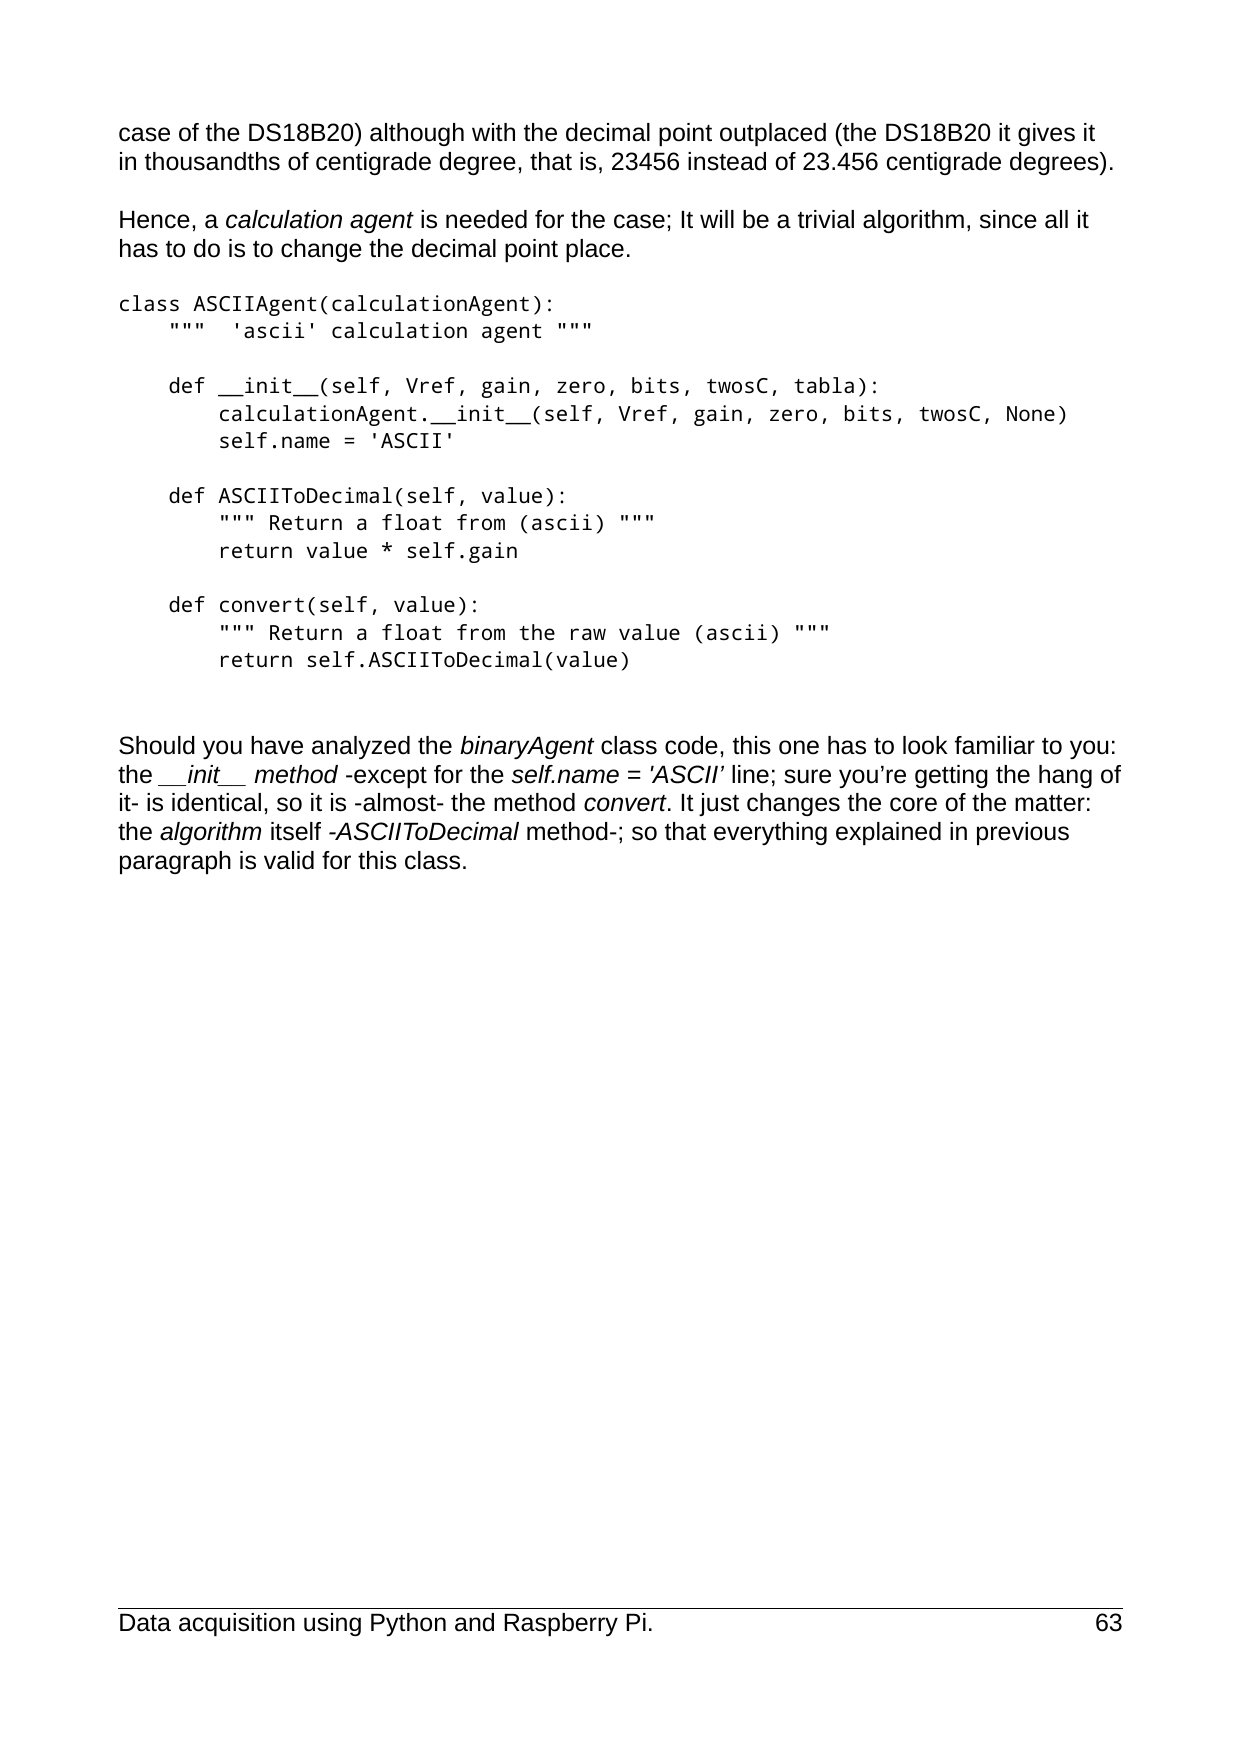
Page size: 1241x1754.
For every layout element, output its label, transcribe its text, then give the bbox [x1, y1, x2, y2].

text Hence, a calculation agent is needed for the case; It will be a trivial algorithm, since all it has to do is to change the decimal point place. [118, 205, 1122, 263]
text def ASCIIToDecimal(self, value): [118, 484, 1122, 508]
text """ Return a float from the raw value (ascii) """ [118, 621, 1122, 645]
text Should you have analyzed the binaryAgent class code, this one has to look familiar to you: the __init__ method -except for the self.name = 'ASCII’ line; sure you’re getting the hang of it- is identical, so it is -almost- the method convert. It just changes the core of the matter: the algorithm itself -ASCIIToDecimal method-; so that everything explained in previous paragraph is valid for this class. [118, 731, 1122, 874]
text """ Return a float from (ascii) """ [118, 511, 1122, 536]
text def convert(self, value): [118, 593, 1122, 618]
text calculationAgent.__init__(self, Vref, gain, zero, bits, twosC, None) [118, 402, 1122, 426]
text return self.ASCIIToDecimal(value) [118, 648, 1122, 673]
text def __init__(self, Vref, gain, zero, bits, twosC, tabla): [118, 374, 1122, 399]
text return value * self.gain [118, 539, 1122, 563]
text case of the DS18B20) although with the decimal point outplaced (the DS18B20 it gives it in thousandths of centigrade degree, that is, 23456 instead of 23.456 centigrade degrees). [118, 118, 1122, 176]
text self.name = 'ASCII' [118, 429, 1122, 453]
text class ASCIIAgent(calculationAgent): [118, 292, 1122, 316]
text """ 'ascii' calculation agent """ [118, 319, 1122, 344]
